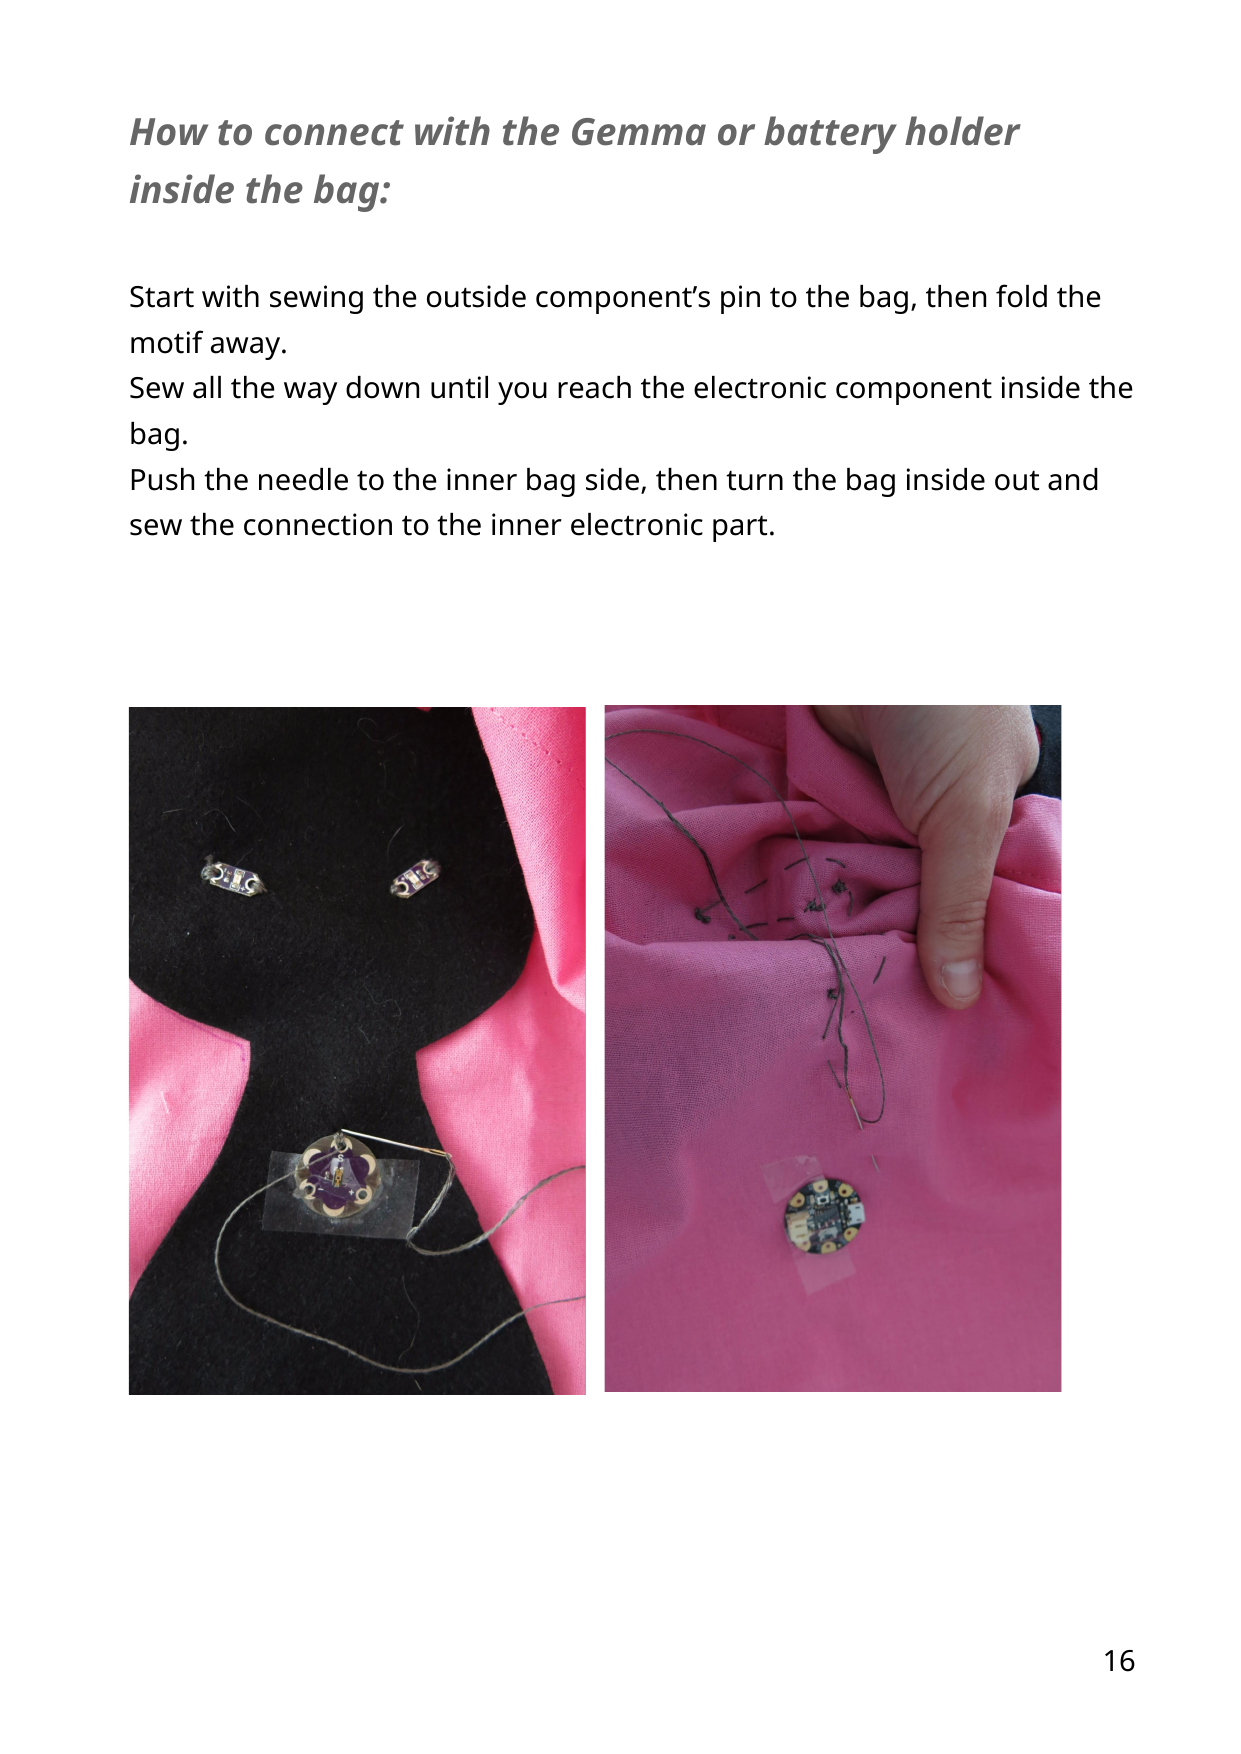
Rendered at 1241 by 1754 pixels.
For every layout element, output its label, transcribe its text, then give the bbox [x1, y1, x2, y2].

subtitle How to connect with the Gemma or battery holder inside the bag: [129, 105, 1136, 215]
text Sew all the way down until you reach the electronic component inside the bag. [129, 367, 1136, 453]
picture [128, 707, 586, 1395]
text Start with sewing the outside component’s pin to the bag, then fold the motif away. [129, 276, 1136, 362]
picture [604, 705, 1062, 1392]
text Push the needle to the inner bag side, then turn the bag inside out and sew the connection to the inner electronic part. [129, 459, 1136, 544]
